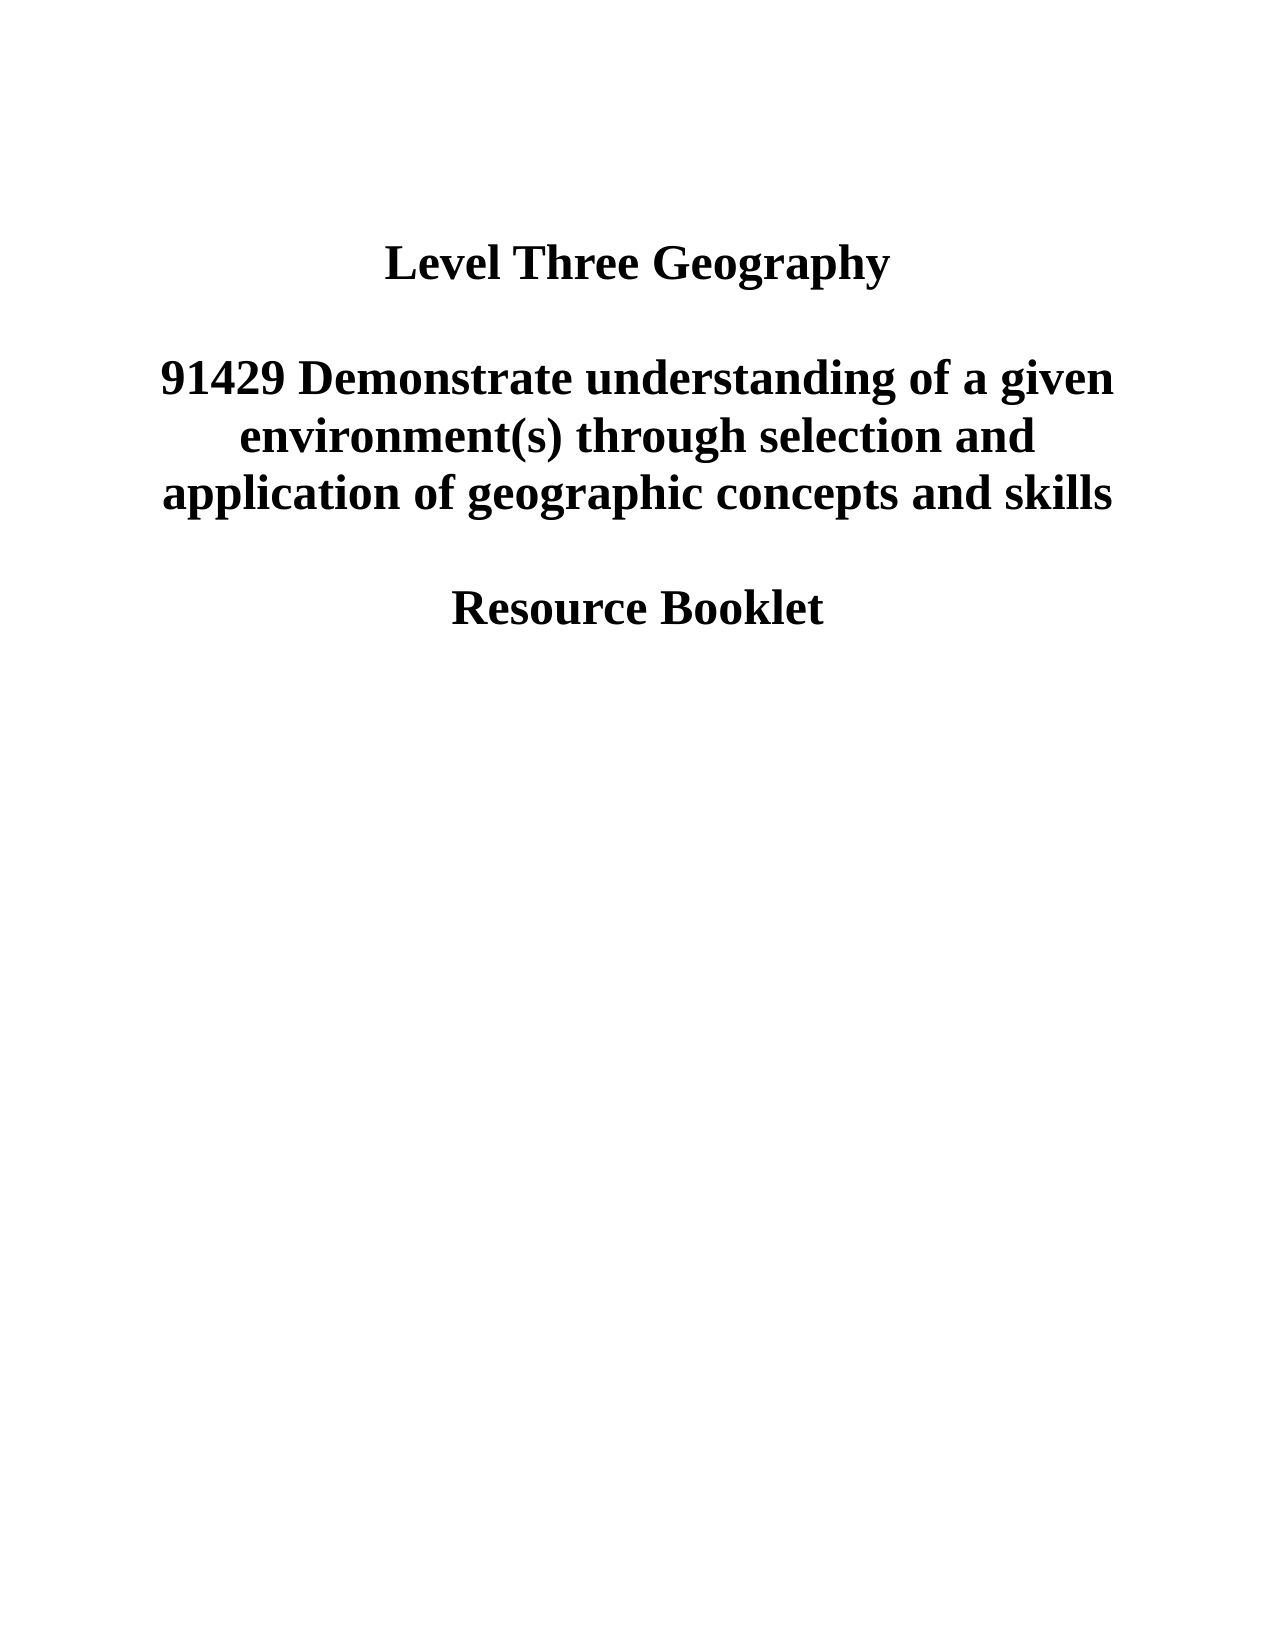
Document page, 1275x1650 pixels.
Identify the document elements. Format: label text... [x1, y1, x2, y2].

text 91429 Demonstrate understanding of a given environment(s) through selection and application of geographic concepts and skills [118, 348, 1157, 521]
text Level Three Geography [118, 233, 1157, 291]
text Resource Booklet [118, 578, 1157, 636]
